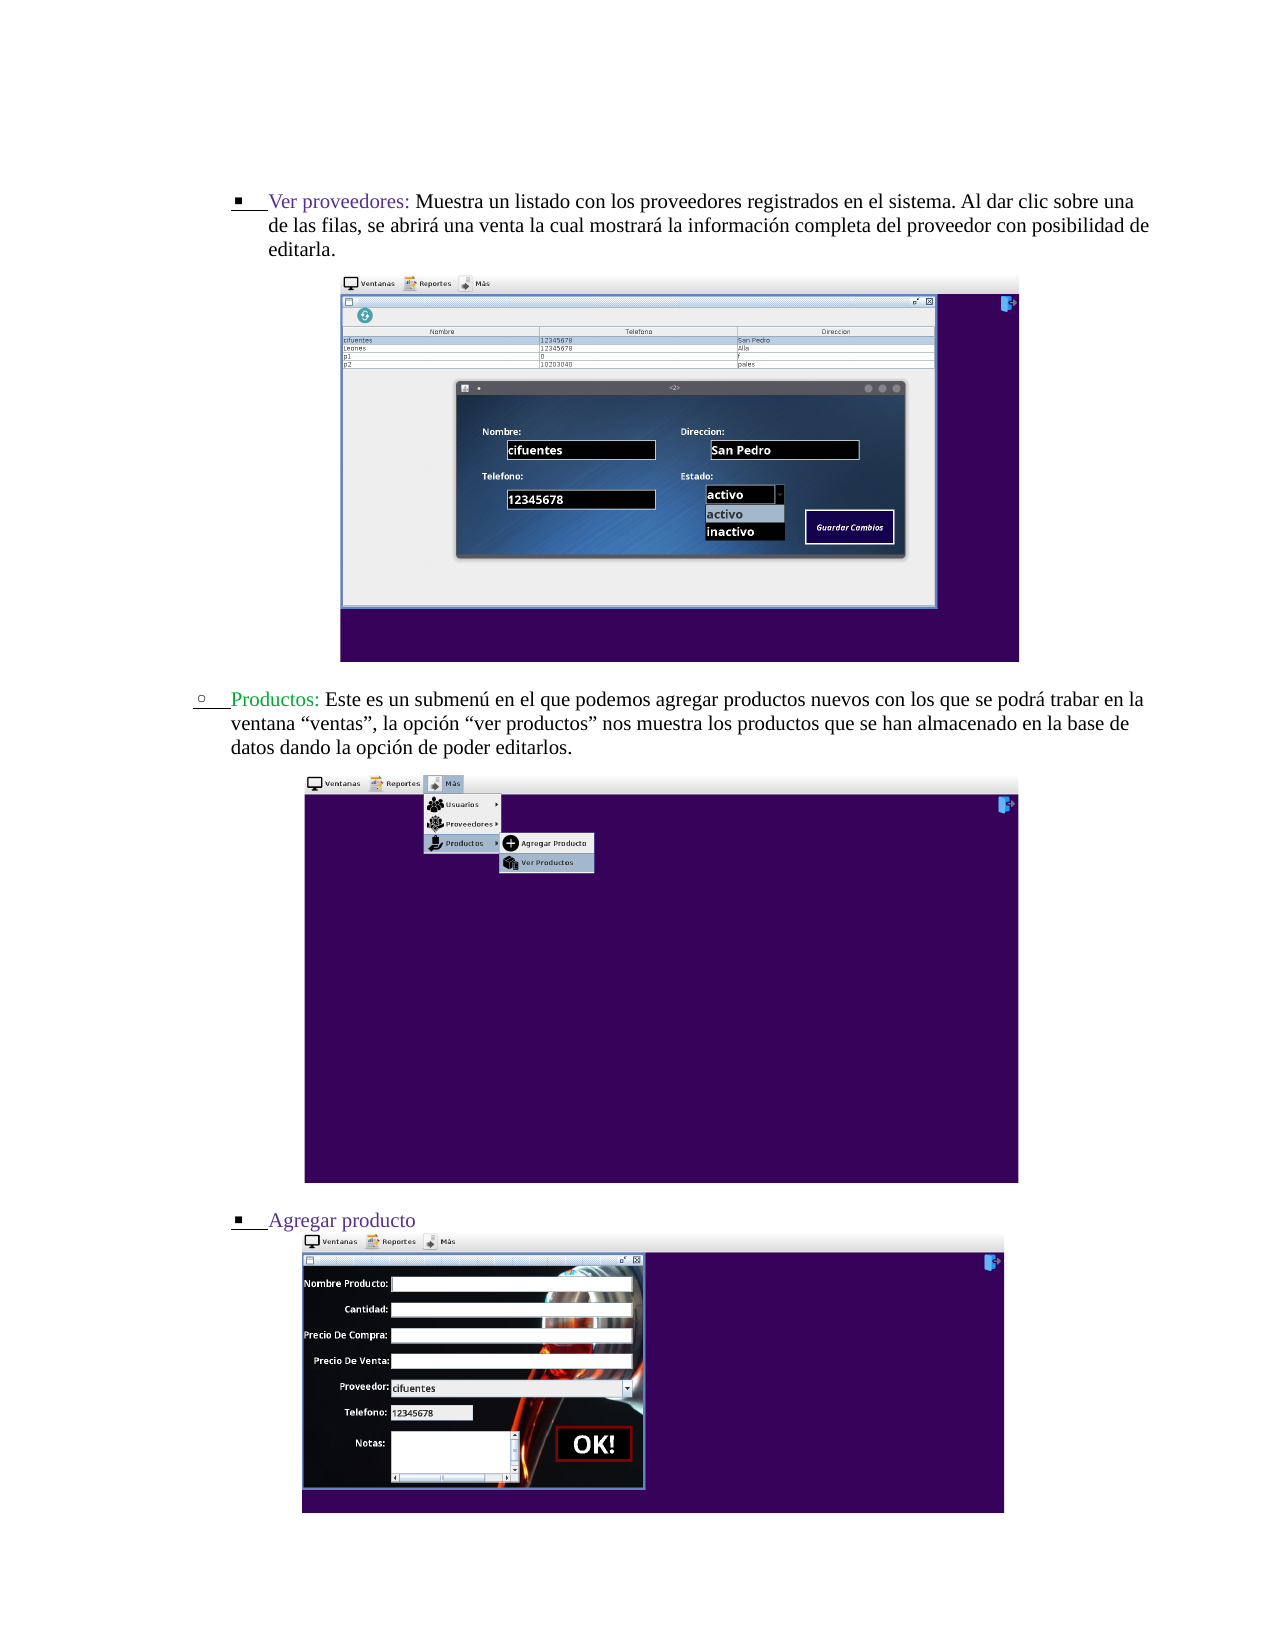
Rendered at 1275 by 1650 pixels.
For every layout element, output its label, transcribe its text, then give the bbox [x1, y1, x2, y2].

list Agregar producto [231, 1208, 1157, 1232]
picture [340, 275, 1020, 662]
picture [302, 1232, 1005, 1513]
list Productos: Este es un submenú en el que podemos agregar productos nuevos con los que se podrá trabar en la ventana “ventas”, la opción “ver productos” nos muestra los productos que se han almacenado en la base de datos dando la opción de poder editarlos. [193, 687, 1157, 759]
picture [304, 775, 1019, 1183]
list Ver proveedores: Muestra un listado con los proveedores registrados en el sistema. Al dar clic sobre una de las filas, se abrirá una venta la cual mostrará la información completa del proveedor con posibilidad de editarla. [231, 189, 1157, 261]
